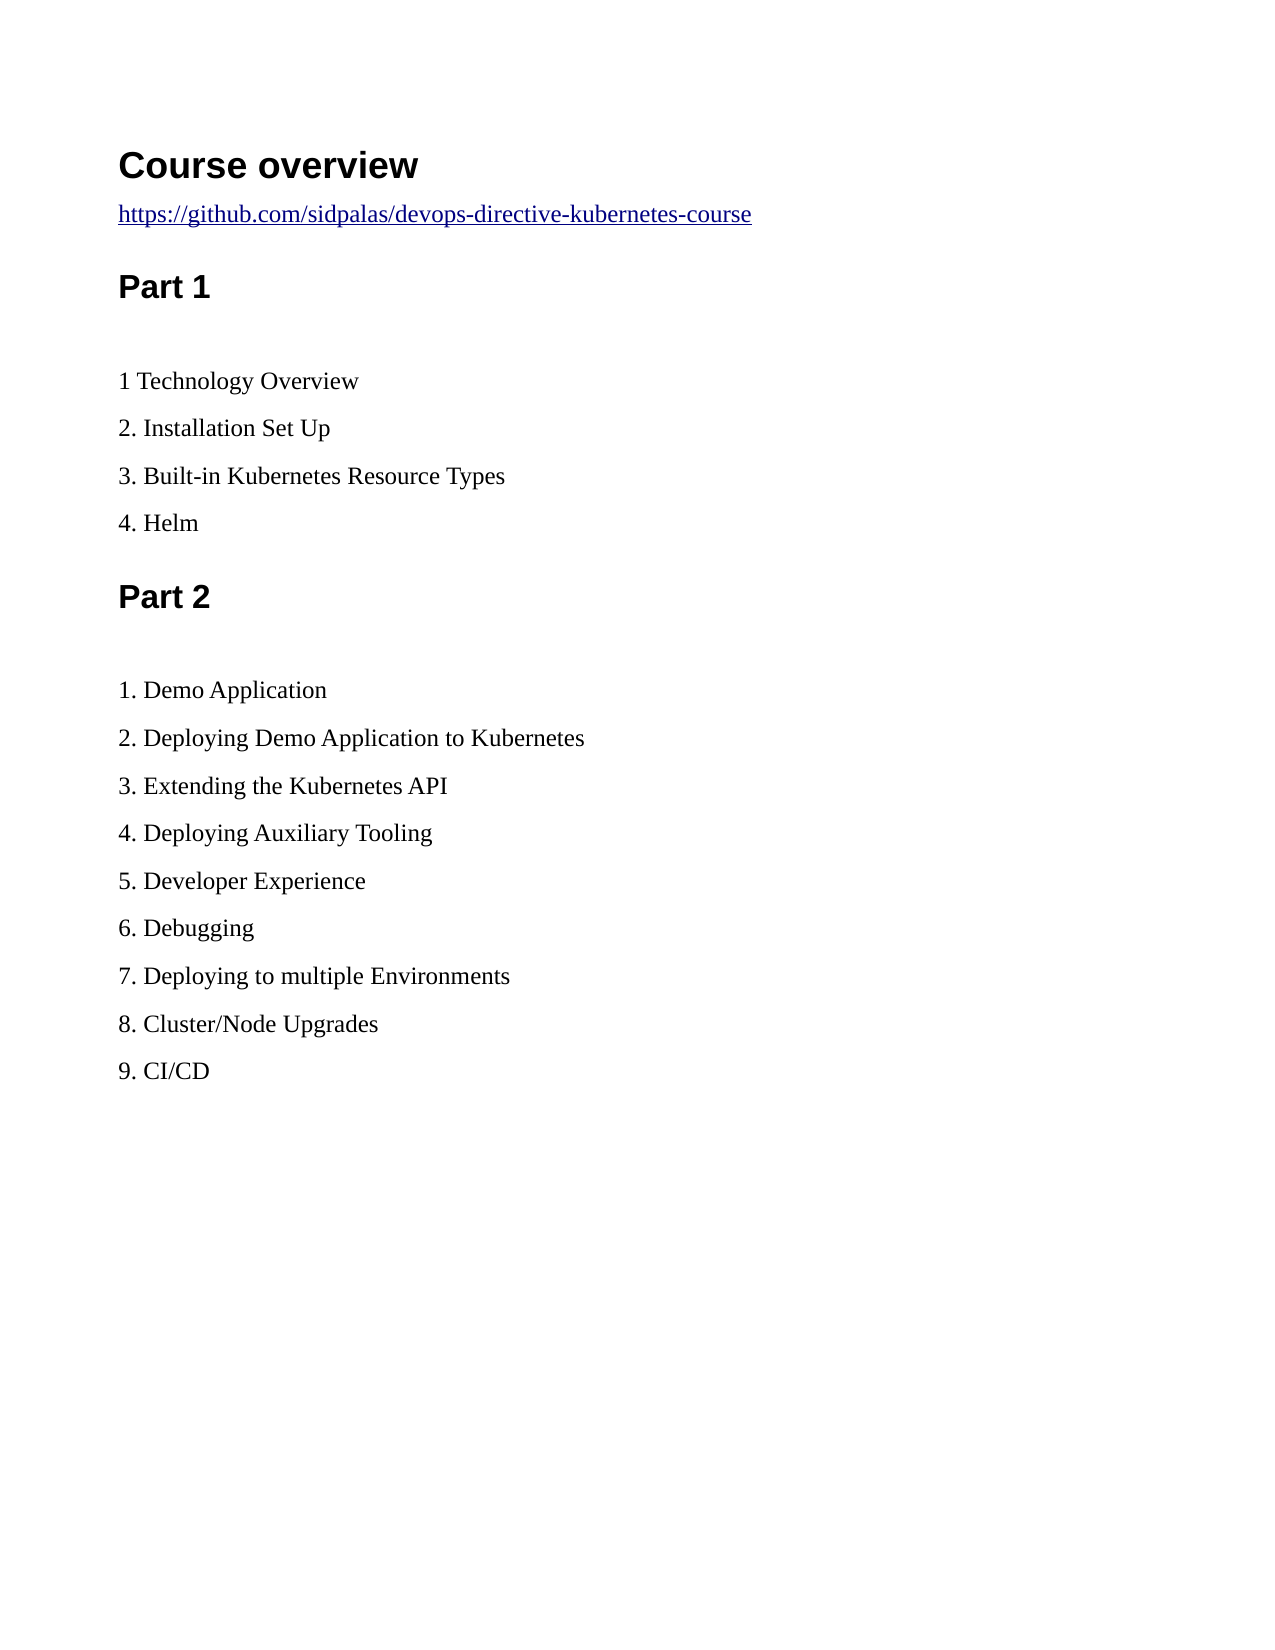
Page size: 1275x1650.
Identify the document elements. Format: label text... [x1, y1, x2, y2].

text 3. Extending the Kubernetes API [118, 771, 1157, 799]
text 5. Developer Experience [118, 866, 1157, 895]
text 7. Deploying to multiple Environments [118, 961, 1157, 990]
text 4. Helm [118, 508, 1157, 537]
subtitle Course overview [118, 143, 1157, 186]
text 9. CI/CD [118, 1056, 1157, 1085]
text 6. Debugging [118, 913, 1157, 942]
subtitle Part 2 [118, 577, 1157, 615]
text 3. Built-in Kubernetes Resource Types [118, 461, 1157, 490]
text 2. Deploying Demo Application to Kubernetes [118, 723, 1157, 752]
text 2. Installation Set Up [118, 413, 1157, 442]
text 4. Deploying Auxiliary Tooling [118, 818, 1157, 847]
text 1 Technology Overview [118, 366, 1157, 394]
text 1. Demo Application [118, 676, 1157, 704]
text https://github.com/sidpalas/devops-directive-kubernetes-course [118, 199, 1157, 227]
subtitle Part 1 [118, 267, 1157, 306]
text 8. Cluster/Node Upgrades [118, 1009, 1157, 1037]
